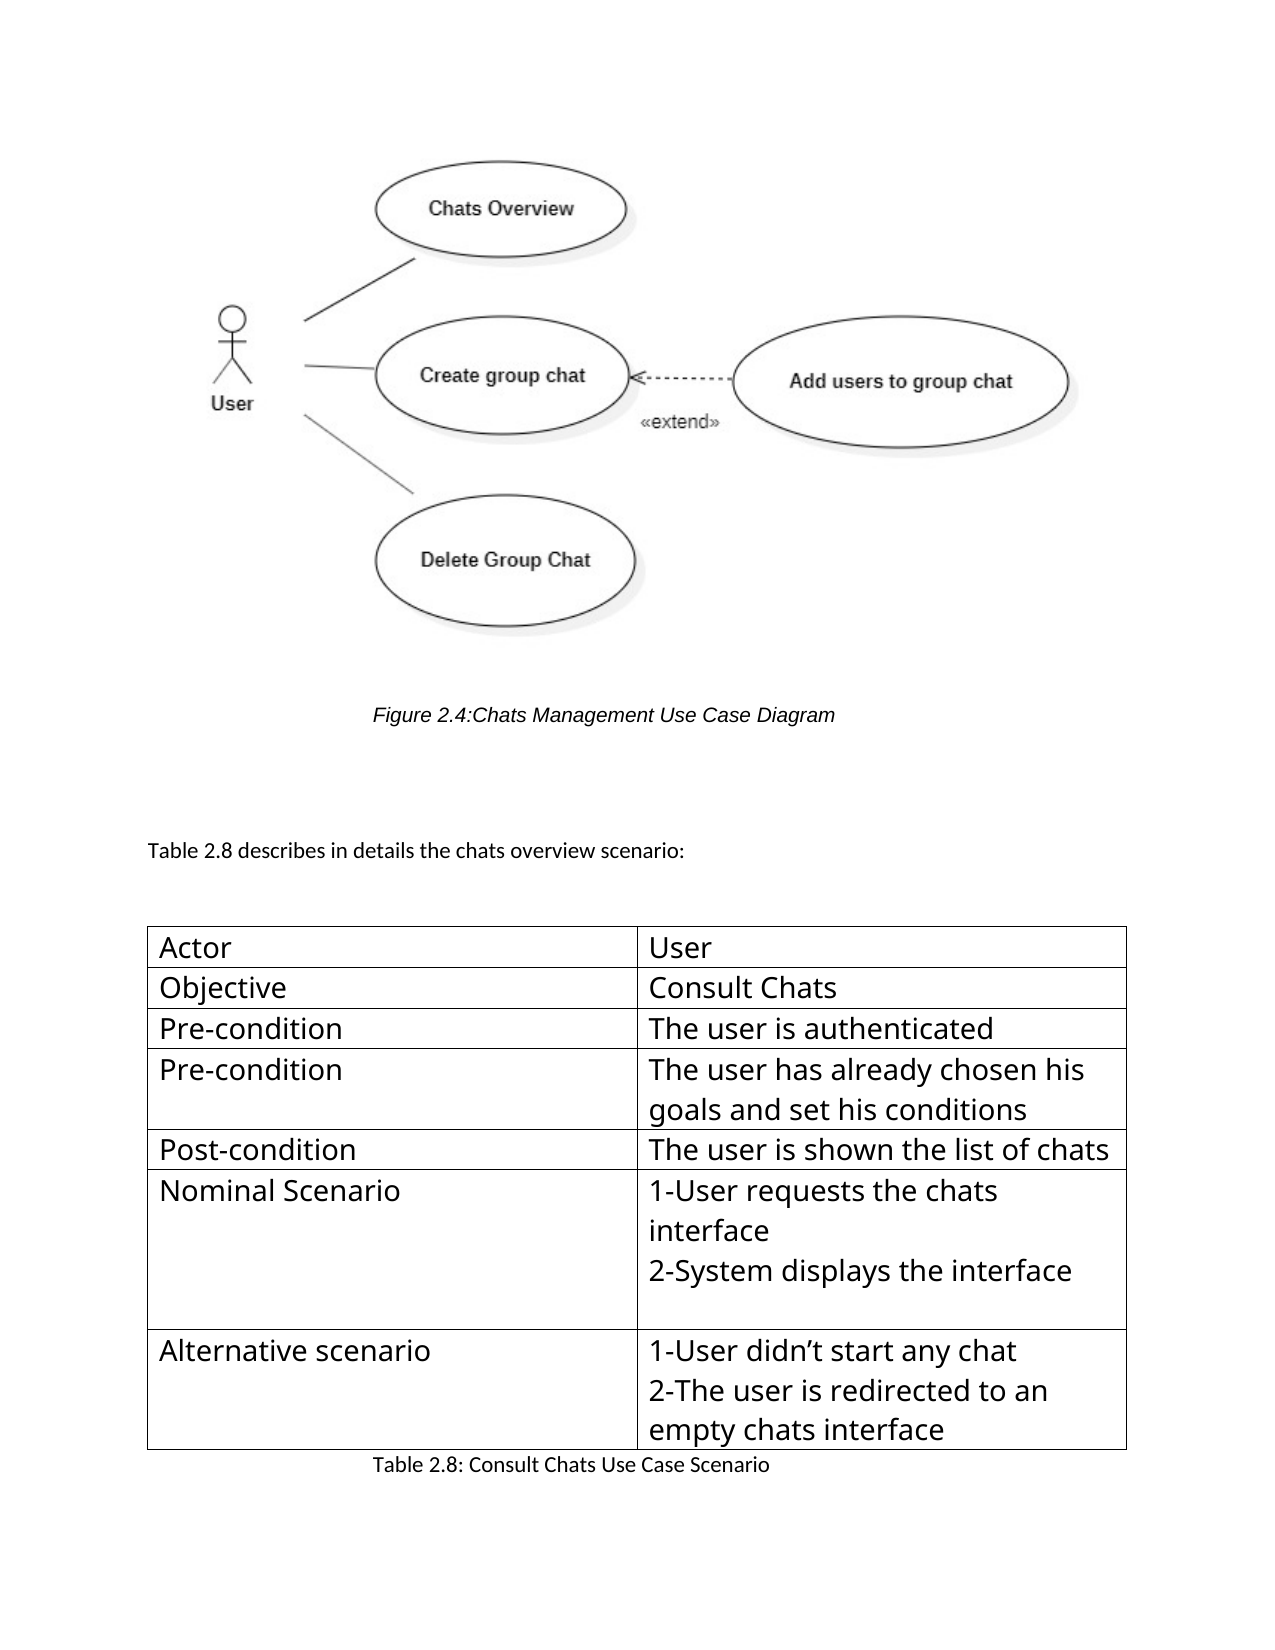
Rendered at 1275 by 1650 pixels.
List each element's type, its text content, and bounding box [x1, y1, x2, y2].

text Table 2.8 describes in details the chats overview scenario: [148, 837, 1127, 865]
table_cell Post-condition [148, 1130, 637, 1169]
table_cell Nominal Scenario [148, 1170, 637, 1329]
table_cell Consult Chats [638, 968, 1126, 1007]
table_cell Objective [148, 968, 637, 1007]
table_header User [638, 927, 1126, 967]
text Figure ‎2.4:Chats Management Use Case Diagram [298, 702, 1127, 726]
table_header Actor [148, 927, 637, 967]
table_cell The user is authenticated [638, 1009, 1126, 1048]
table_cell The user has already chosen his goals and set his conditions [638, 1049, 1126, 1129]
table_cell The user is shown the list of chats [638, 1130, 1126, 1169]
table_cell 1-User didn’t start any chat 2-The user is redirected to an empty chats interface [638, 1330, 1126, 1449]
table_cell Pre-condition [148, 1049, 637, 1129]
table_cell 1-User requests the chats interface 2-System displays the interface [638, 1170, 1126, 1329]
table_cell Pre-condition [148, 1009, 637, 1048]
text Table 2.8: Consult Chats Use Case Scenario [148, 1450, 1127, 1478]
table_cell Alternative scenario [148, 1330, 637, 1449]
